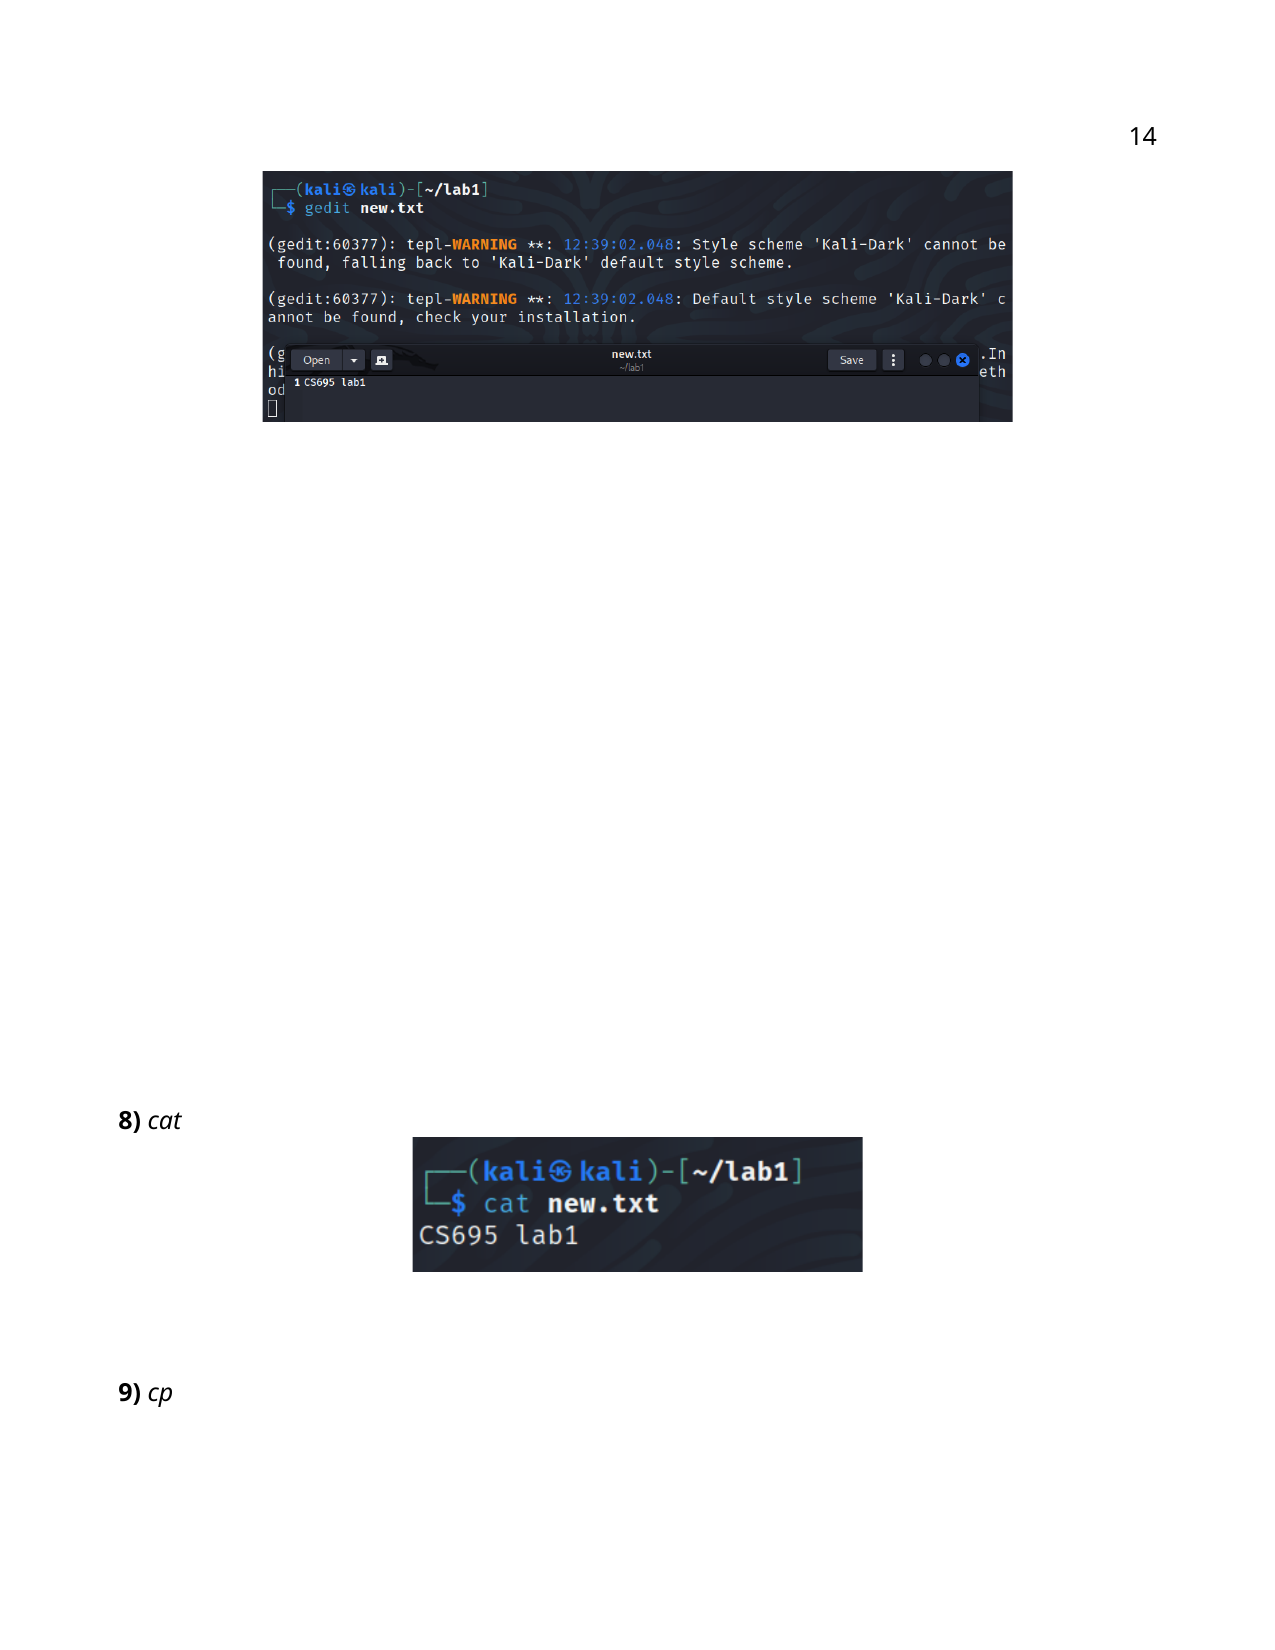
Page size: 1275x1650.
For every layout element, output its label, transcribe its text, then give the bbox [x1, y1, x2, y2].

picture [262, 171, 1013, 422]
text 8) cat [118, 1103, 1157, 1137]
picture [412, 1137, 863, 1272]
text 9) cp [118, 1374, 1157, 1408]
